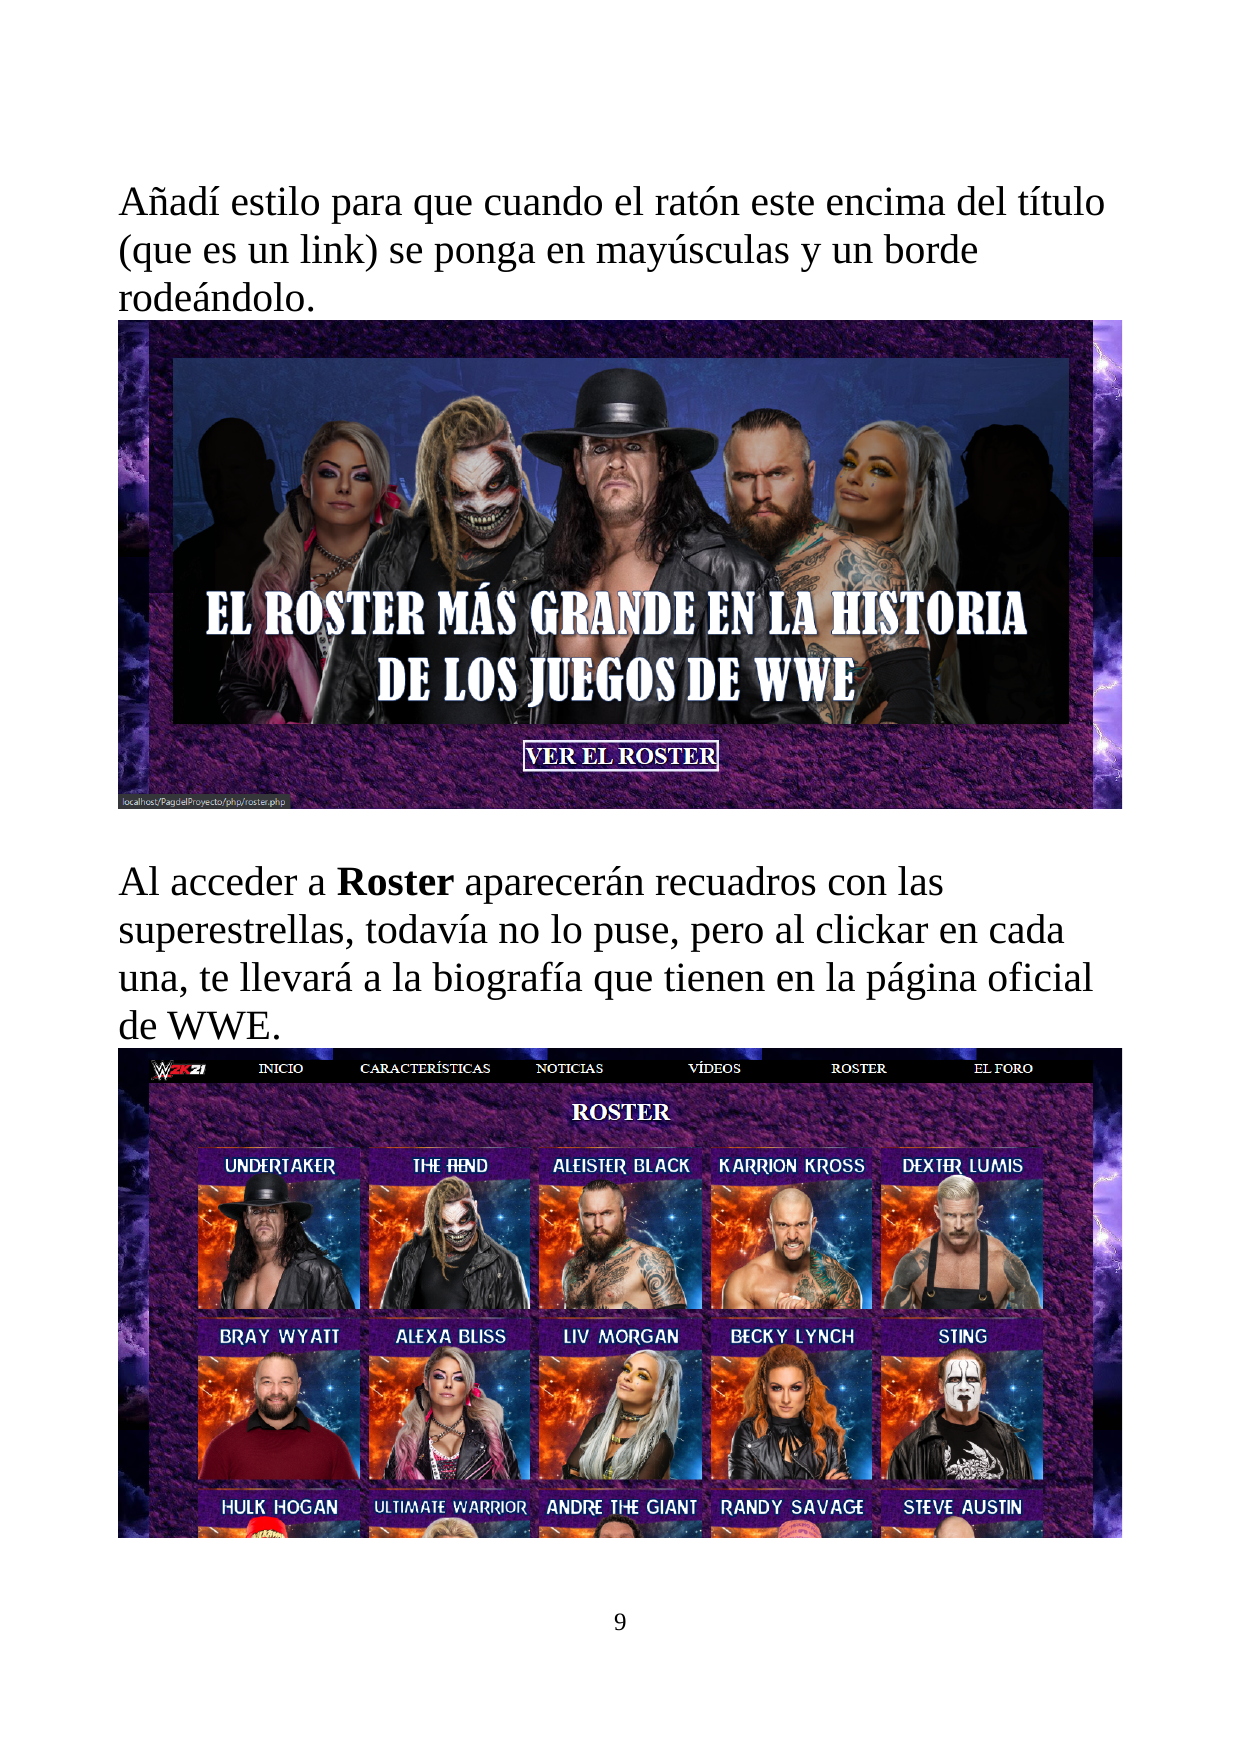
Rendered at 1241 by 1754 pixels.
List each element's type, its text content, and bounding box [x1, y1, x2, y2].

picture [118, 320, 1123, 809]
text Al acceder a Roster aparecerán recuadros con las superestrellas, todavía no lo puse, pero al clickar en cada una, te llevará a la biografía que tienen en la página oficial de WWE. [118, 857, 1122, 1048]
text Añadí estilo para que cuando el ratón este encima del título (que es un link) se ponga en mayúsculas y un borde rodeándolo. [118, 176, 1122, 320]
picture [118, 1048, 1123, 1538]
